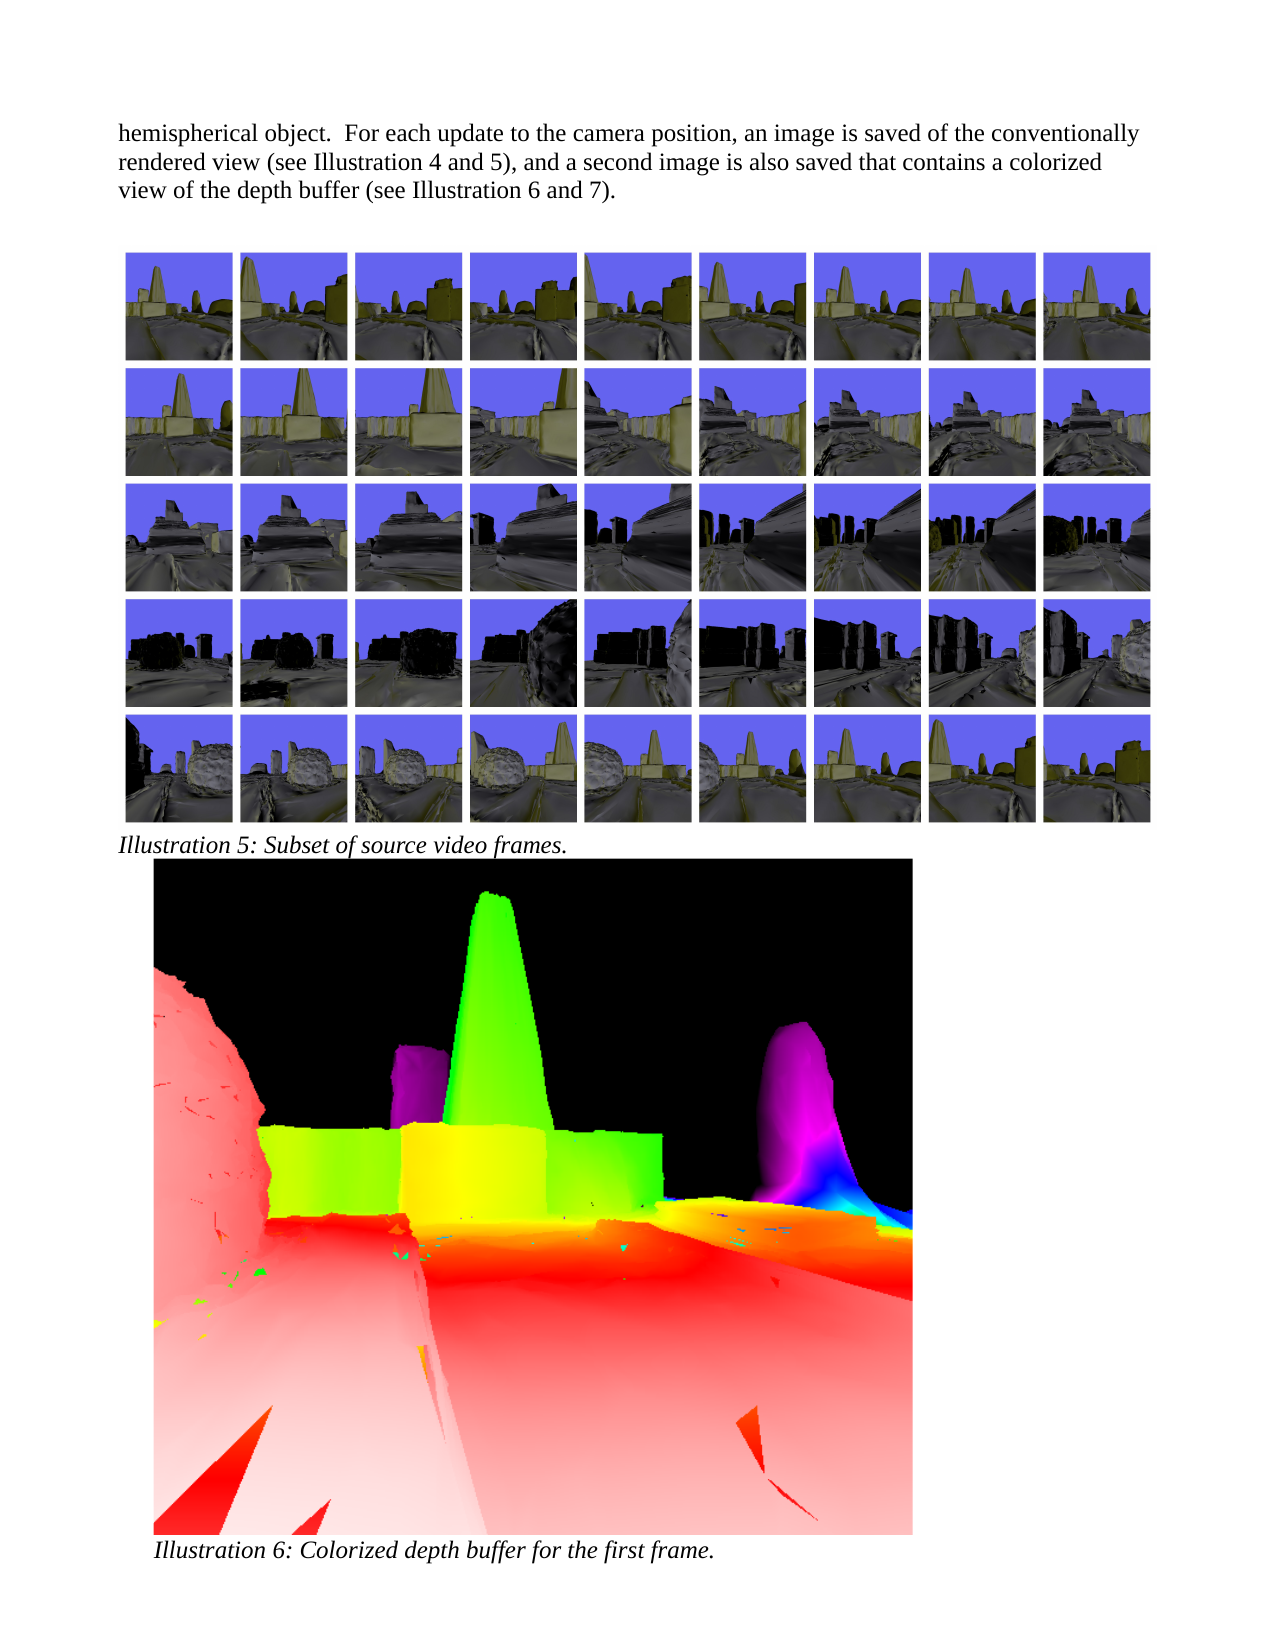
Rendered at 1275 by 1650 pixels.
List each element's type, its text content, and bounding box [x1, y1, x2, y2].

text Illustration 6: Colorized depth buffer for the first frame. [153, 859, 1036, 1564]
picture [118, 245, 1158, 830]
picture [153, 859, 913, 1535]
text Illustration 5: Subset of source video frames. [118, 830, 1157, 859]
text hemispherical object. For each update to the camera position, an image is saved of the conventionally rendered view (see Illustration 4 and 5), and a second image is also saved that contains a colorized view of the depth buffer (see Illustration 6 and 7). [118, 118, 1157, 204]
